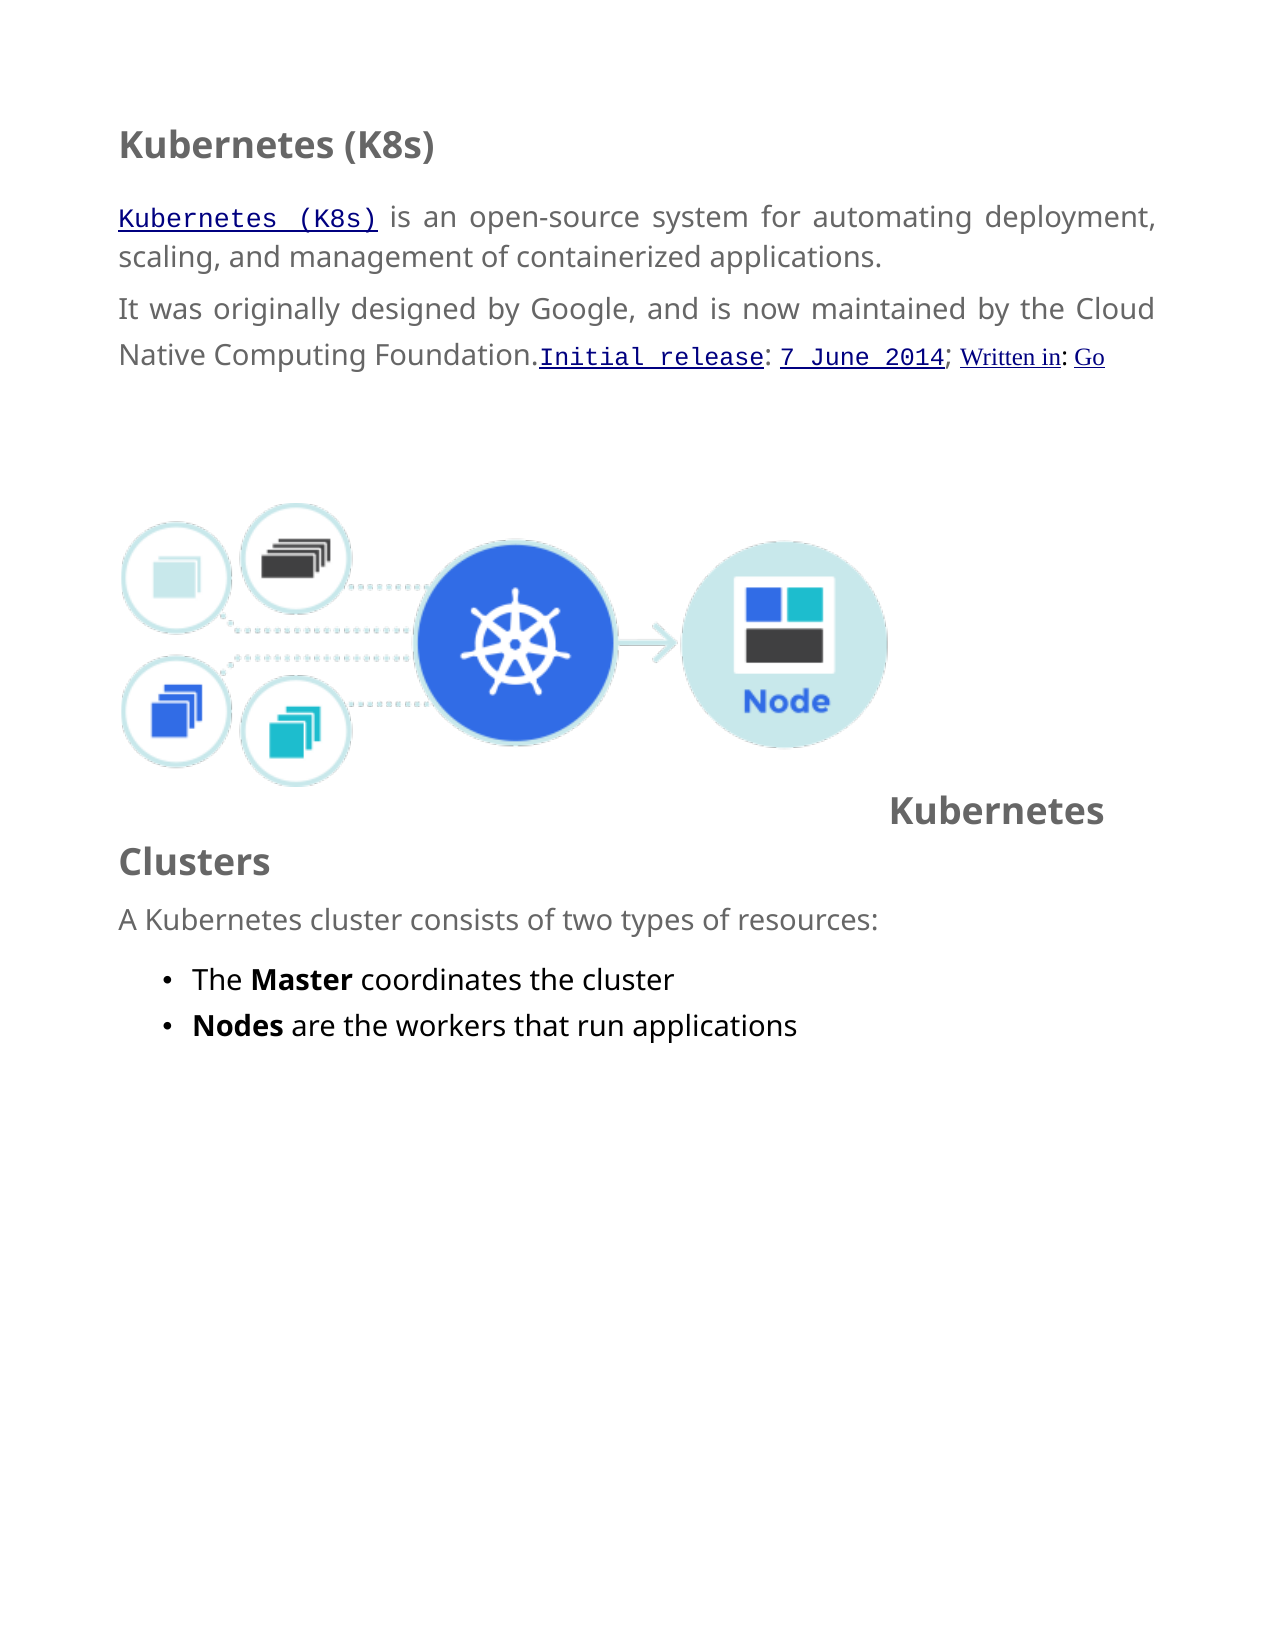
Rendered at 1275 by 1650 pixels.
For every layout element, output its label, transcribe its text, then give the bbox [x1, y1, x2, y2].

list Nodes are the workers that run applications [162, 1005, 1157, 1045]
list The Master coordinates the cluster [162, 959, 1157, 999]
subtitle Kubernetes (K8s) [118, 118, 1157, 169]
subtitle Kubernetes (K8s) is an open-source system for automating deployment, scaling, and management of containerized applications. [118, 196, 1157, 276]
text It was originally designed by Google, and is now maintained by the Cloud Native Computing Foundation.Initial release: 7 June 2014; Written in: Go [118, 288, 1157, 373]
subtitle Kubernetes Clusters [118, 785, 1157, 887]
text A Kubernetes cluster consists of two types of resources: [118, 899, 1157, 939]
picture [121, 503, 889, 787]
